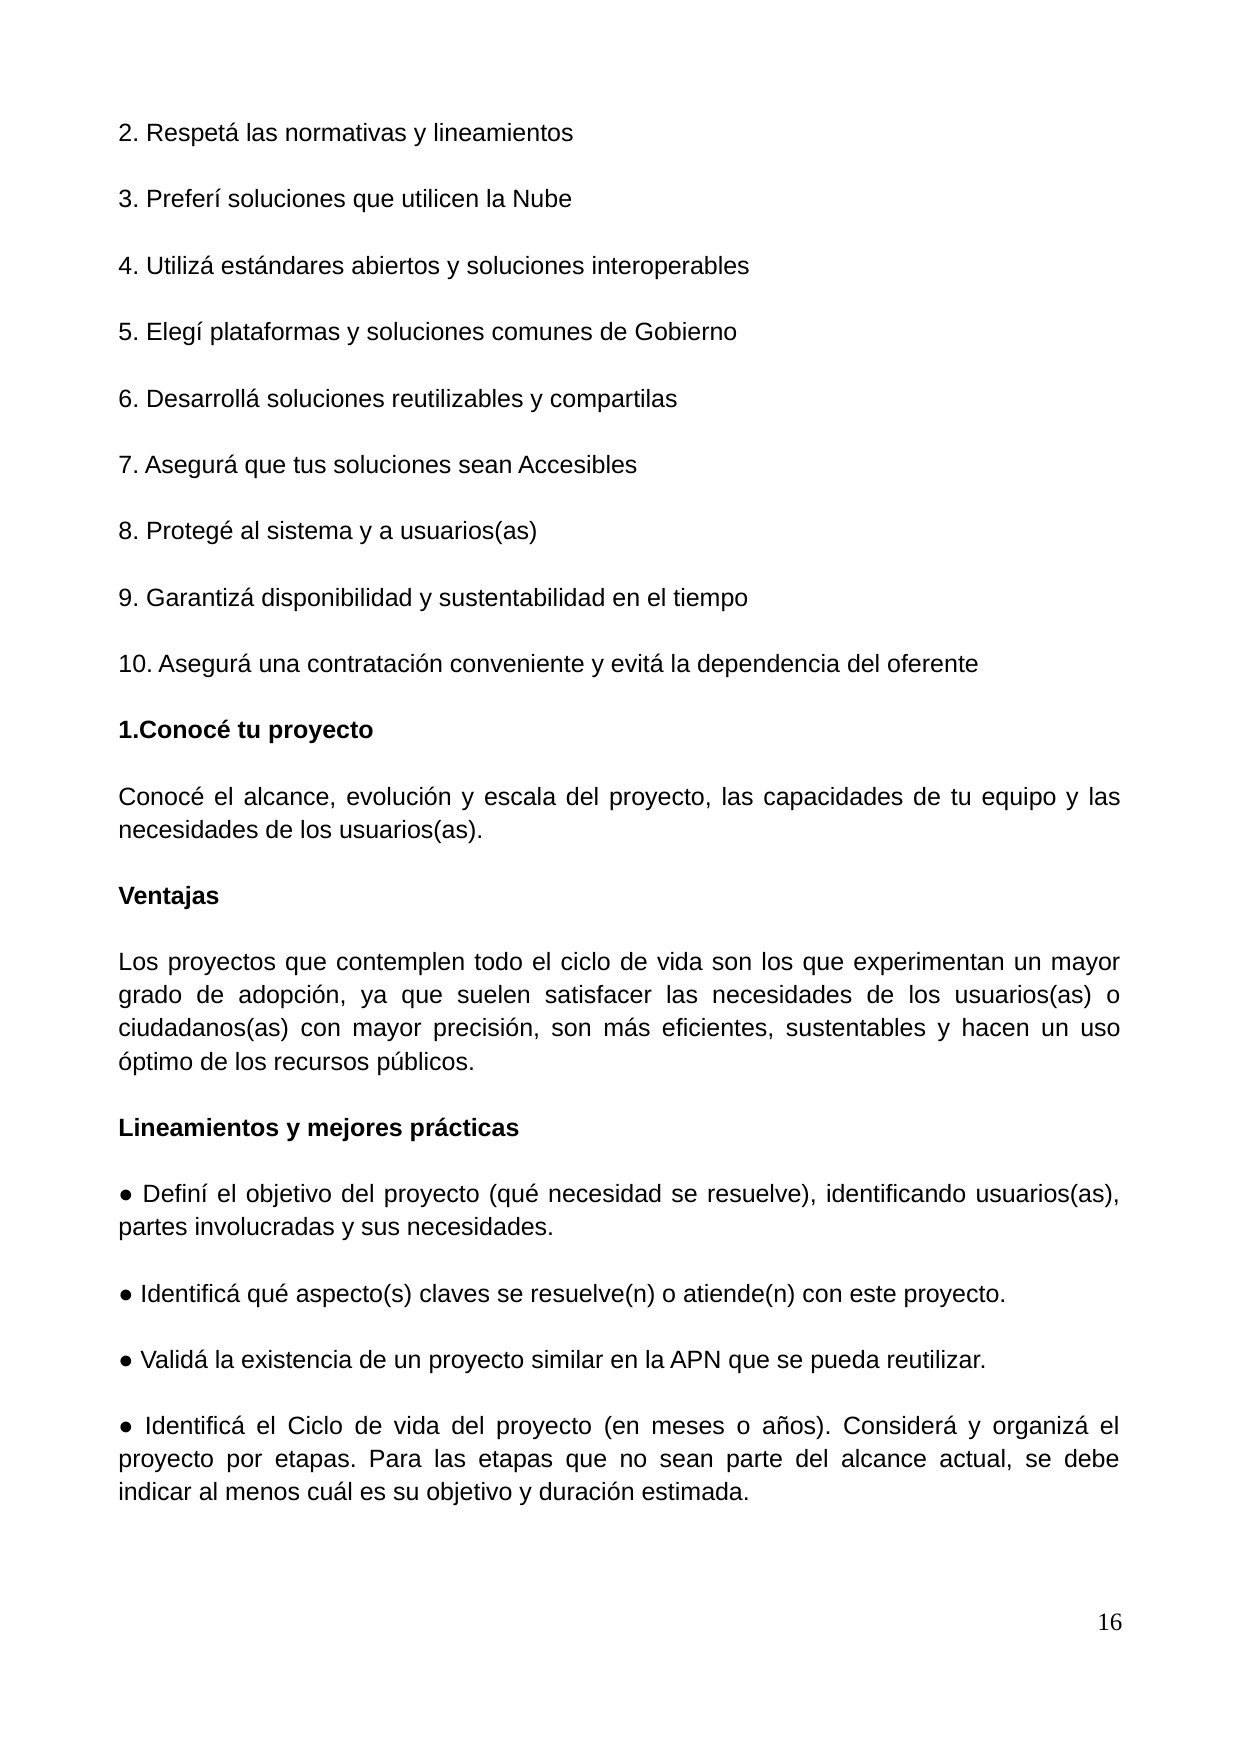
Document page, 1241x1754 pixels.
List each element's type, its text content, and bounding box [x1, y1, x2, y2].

text Ventajas [118, 881, 1122, 910]
text 1.Conocé tu proyecto [118, 715, 1122, 744]
text Conocé el alcance, evolución y escala del proyecto, las capacidades de tu equipo y las necesidades de los usuarios(as). [118, 782, 1122, 843]
text 9. Garantizá disponibilidad y sustentabilidad en el tiempo [118, 583, 1122, 611]
text 6. Desarrollá soluciones reutilizables y compartilas [118, 383, 1122, 412]
text 7. Asegurá que tus soluciones sean Accesibles [118, 450, 1122, 479]
text ● Identificá el Ciclo de vida del proyecto (en meses o años). Considerá y organizá el proyecto por etapas. Para las etapas que no sean parte del alcance actual, se debe indicar al menos cuál es su objetivo y duración estimada. [118, 1411, 1122, 1506]
text 3. Preferí soluciones que utilicen la Nube [118, 184, 1122, 213]
text Lineamientos y mejores prácticas [118, 1113, 1122, 1142]
text 5. Elegí plataformas y soluciones comunes de Gobierno [118, 317, 1122, 346]
text Los proyectos que contemplen todo el ciclo de vida son los que experimentan un mayor grado de adopción, ya que suelen satisfacer las necesidades de los usuarios(as) o ciudadanos(as) con mayor precisión, son más eficientes, sustentables y hacen un uso óptimo de los recursos públicos. [118, 947, 1122, 1075]
text 4. Utilizá estándares abiertos y soluciones interoperables [118, 251, 1122, 279]
text 10. Asegurá una contratación conveniente y evitá la dependencia del oferente [118, 649, 1122, 678]
text ● Identificá qué aspecto(s) claves se resuelve(n) o atiende(n) con este proyecto. [118, 1278, 1122, 1307]
text 8. Protegé al sistema y a usuarios(as) [118, 516, 1122, 545]
text 2. Respetá las normativas y lineamientos [118, 118, 1122, 147]
text ● Definí el objetivo del proyecto (qué necesidad se resuelve), identificando usuarios(as), partes involucradas y sus necesidades. [118, 1179, 1122, 1241]
text ● Validá la existencia de un proyecto similar en la APN que se pueda reutilizar. [118, 1345, 1122, 1374]
